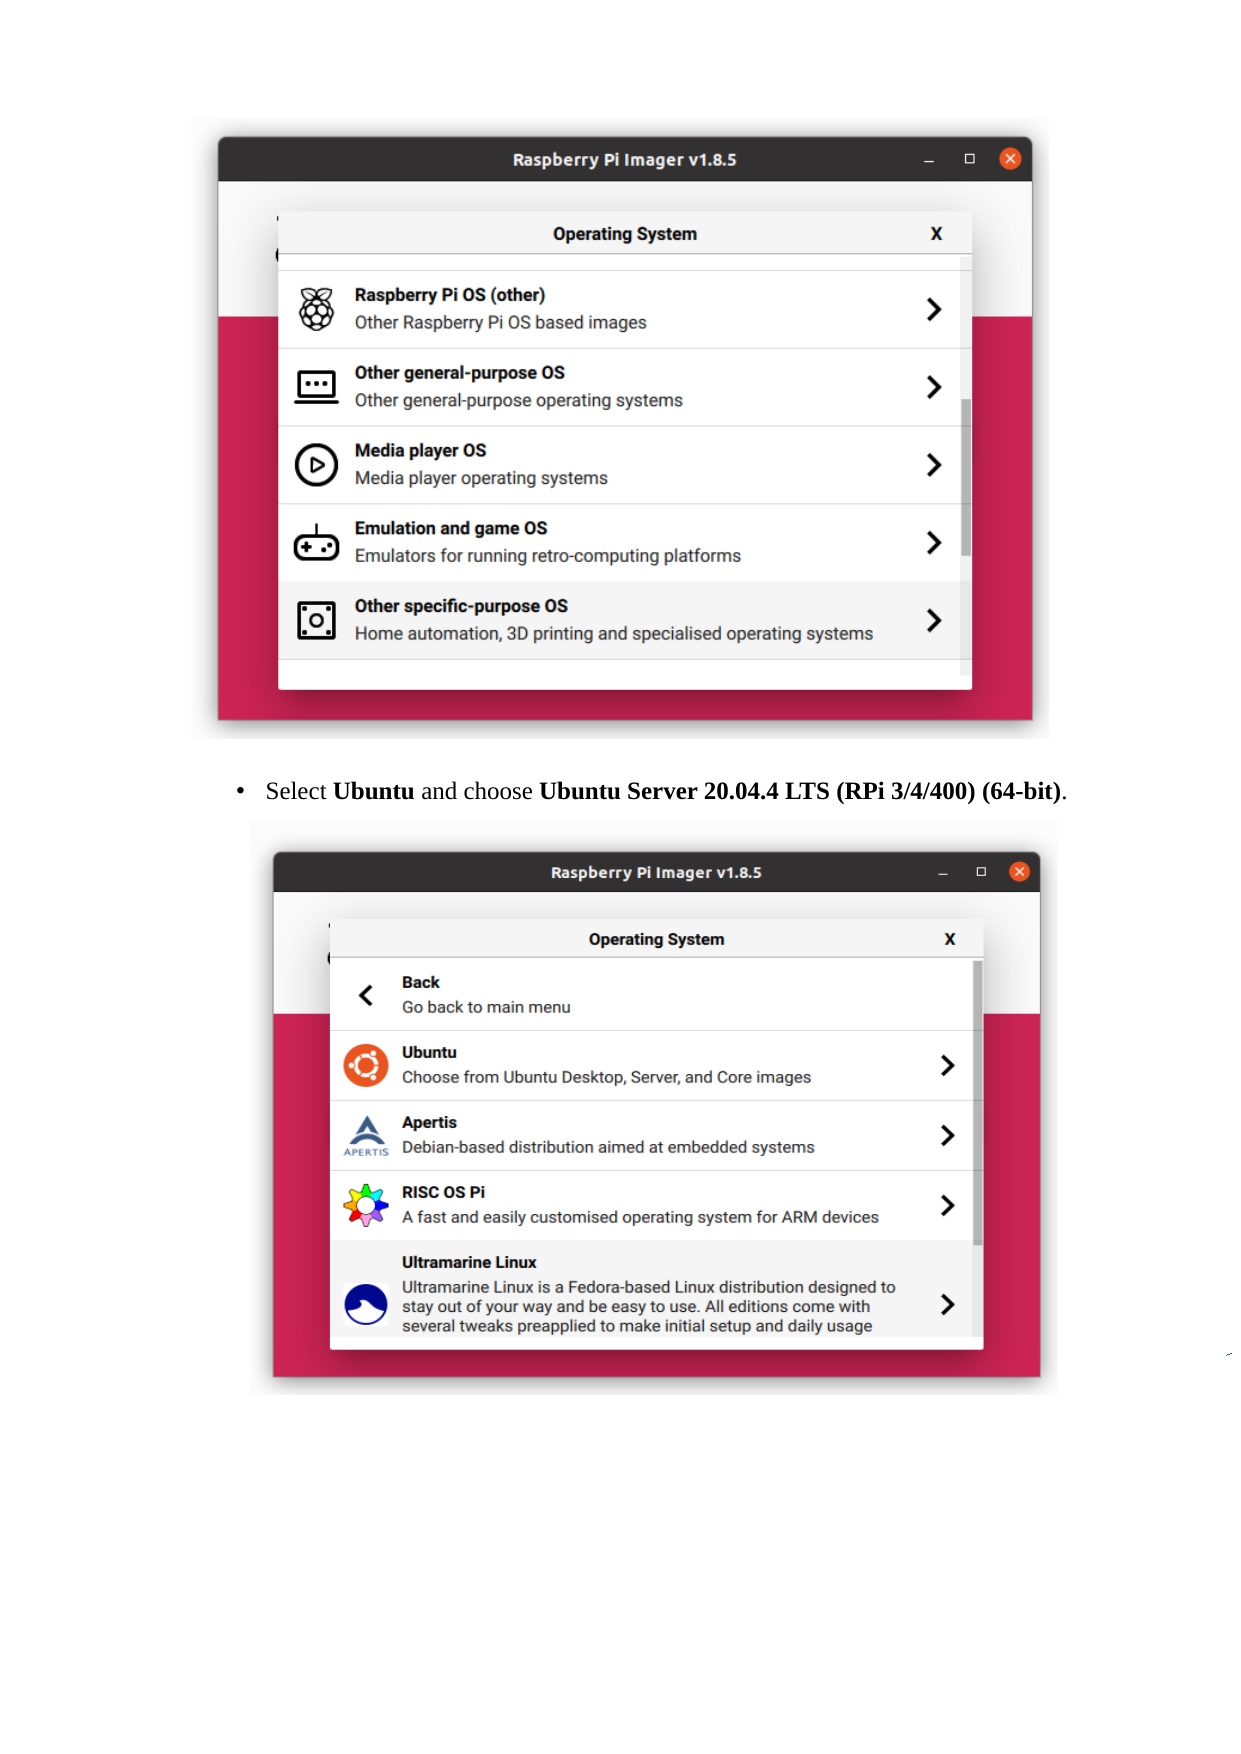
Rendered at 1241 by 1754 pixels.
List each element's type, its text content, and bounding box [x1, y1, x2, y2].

picture [250, 821, 1058, 1395]
picture [191, 118, 1050, 739]
list Select Ubuntu and choose Ubuntu Server 20.04.4 LTS (RPi 3/4/400) (64-bit). [236, 776, 1122, 804]
